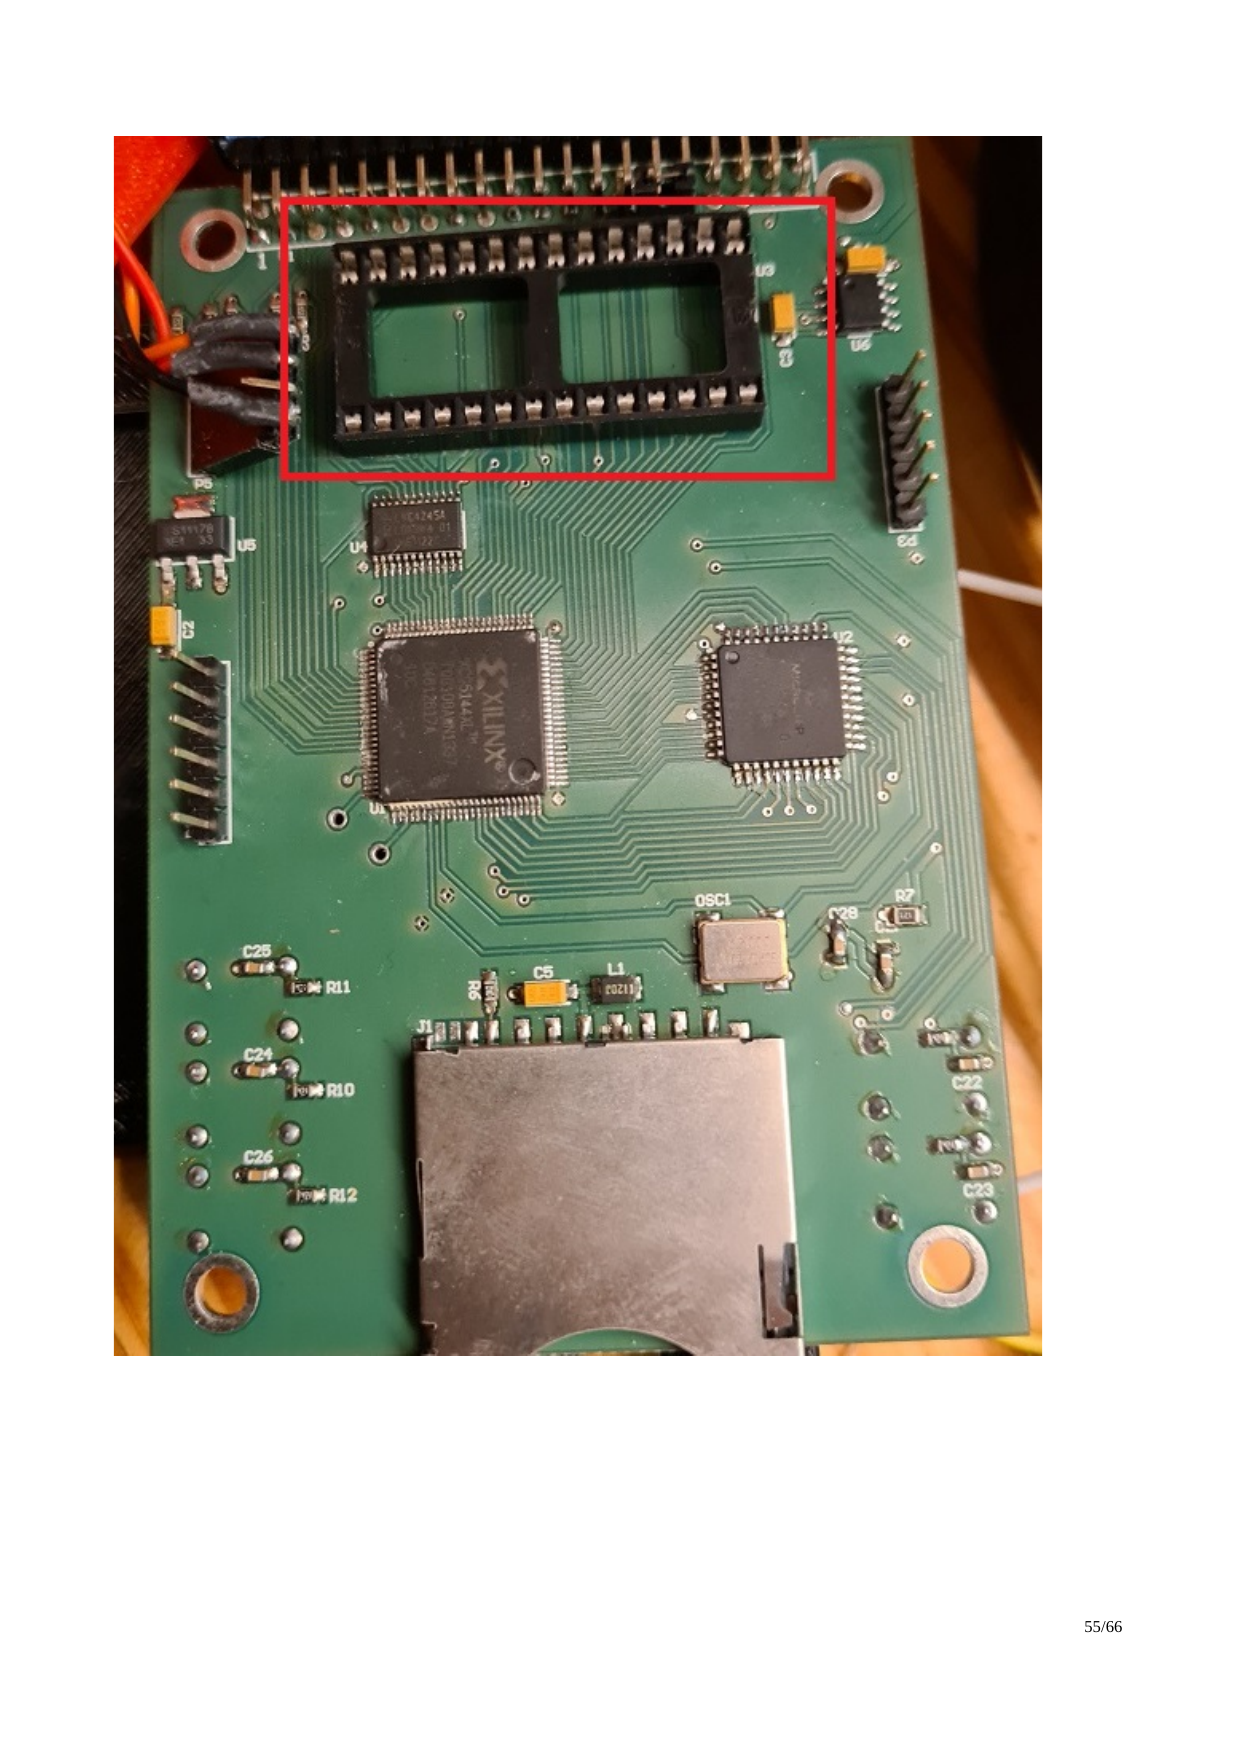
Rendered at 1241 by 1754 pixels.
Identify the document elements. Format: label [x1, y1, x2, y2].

picture [113, 136, 1043, 1356]
